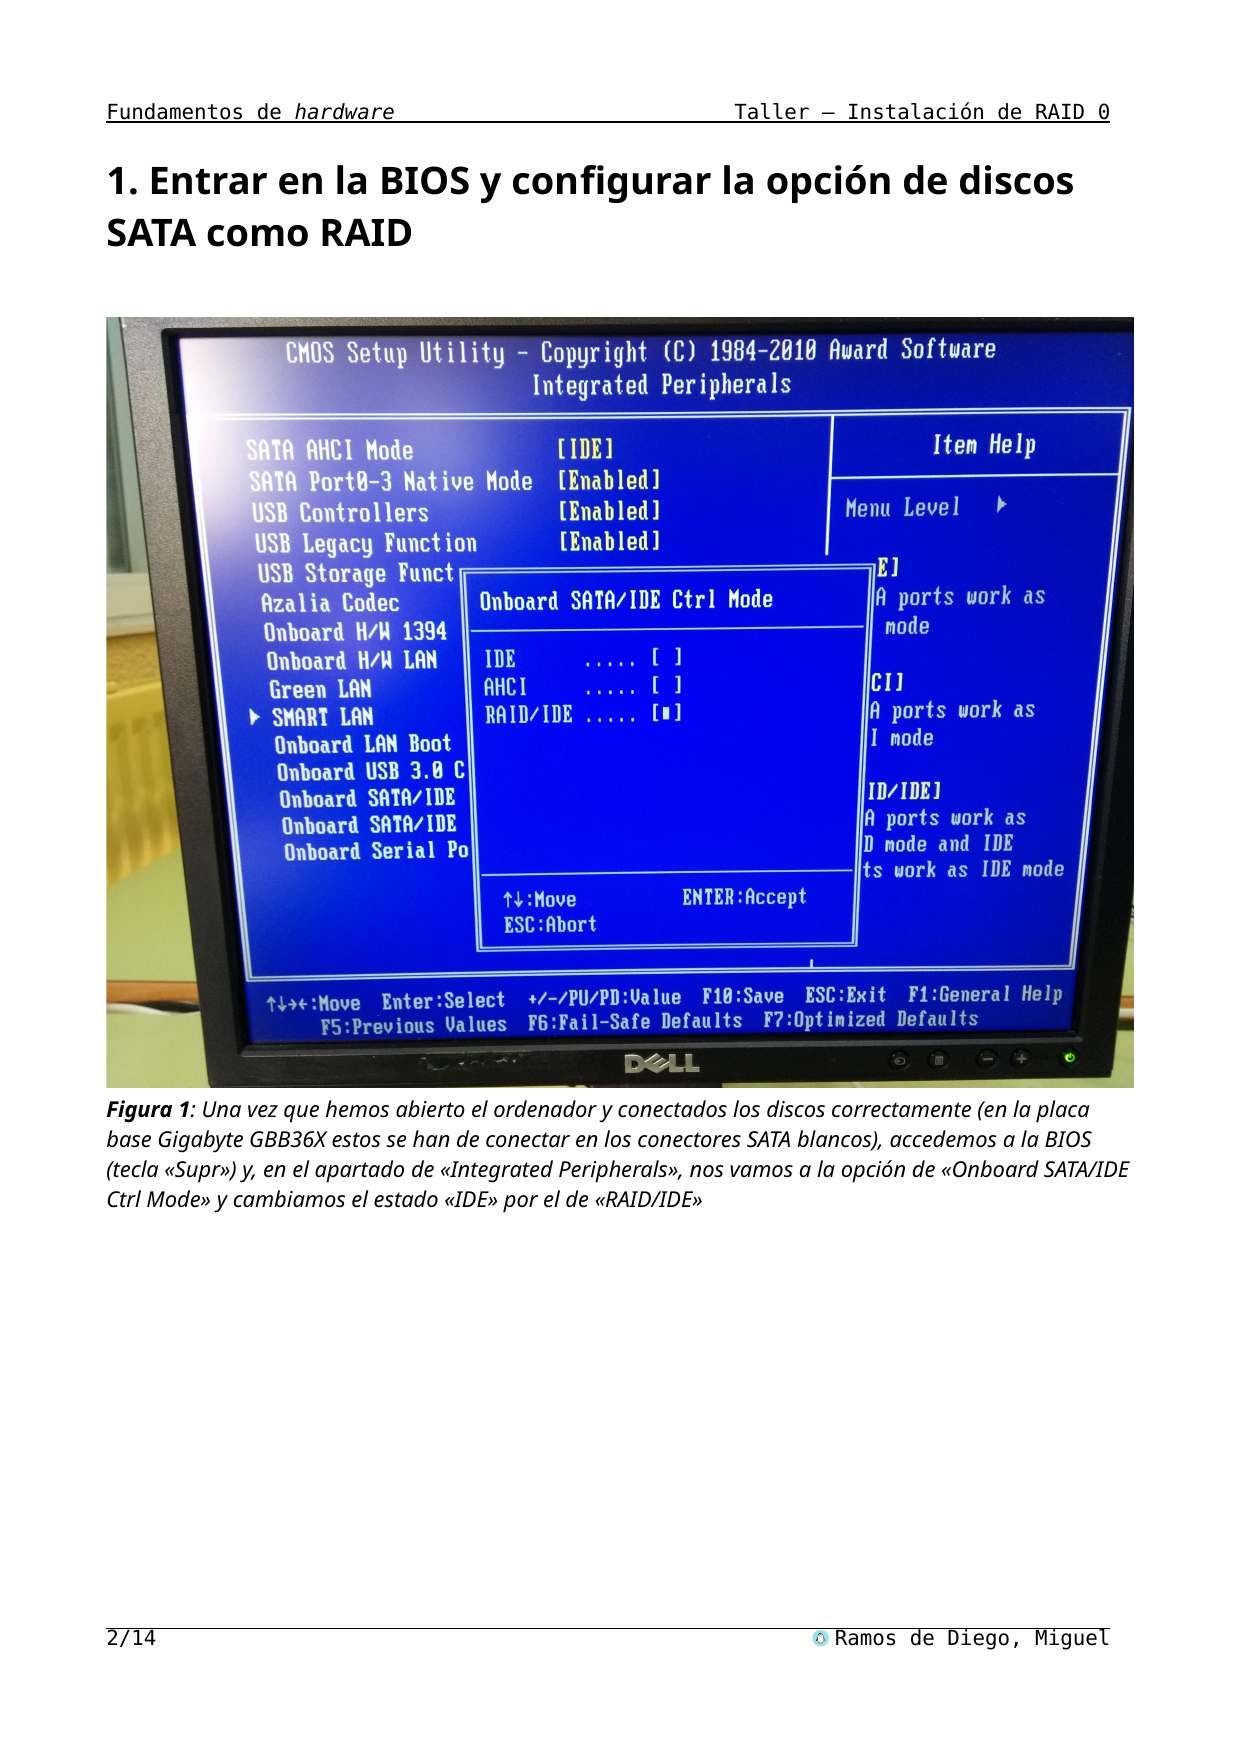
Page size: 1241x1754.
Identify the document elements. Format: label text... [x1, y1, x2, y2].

picture [106, 317, 1134, 1088]
subtitle 1. Entrar en la BIOS y configurar la opción de discos SATA como RAID [106, 154, 1134, 257]
text Figura 1: Una vez que hemos abierto el ordenador y conectados los discos correctamente (en la placa base Gigabyte GBB36X estos se han de conectar en los conectores SATA blancos), accedemos a la BIOS (tecla «Supr») y, en el apartado de «Integrated Peripherals», nos vamos a la opción de «Onboard SATA/IDE Ctrl Mode» y cambiamos el estado «IDE» por el de «RAID/IDE» [106, 1088, 1134, 1213]
